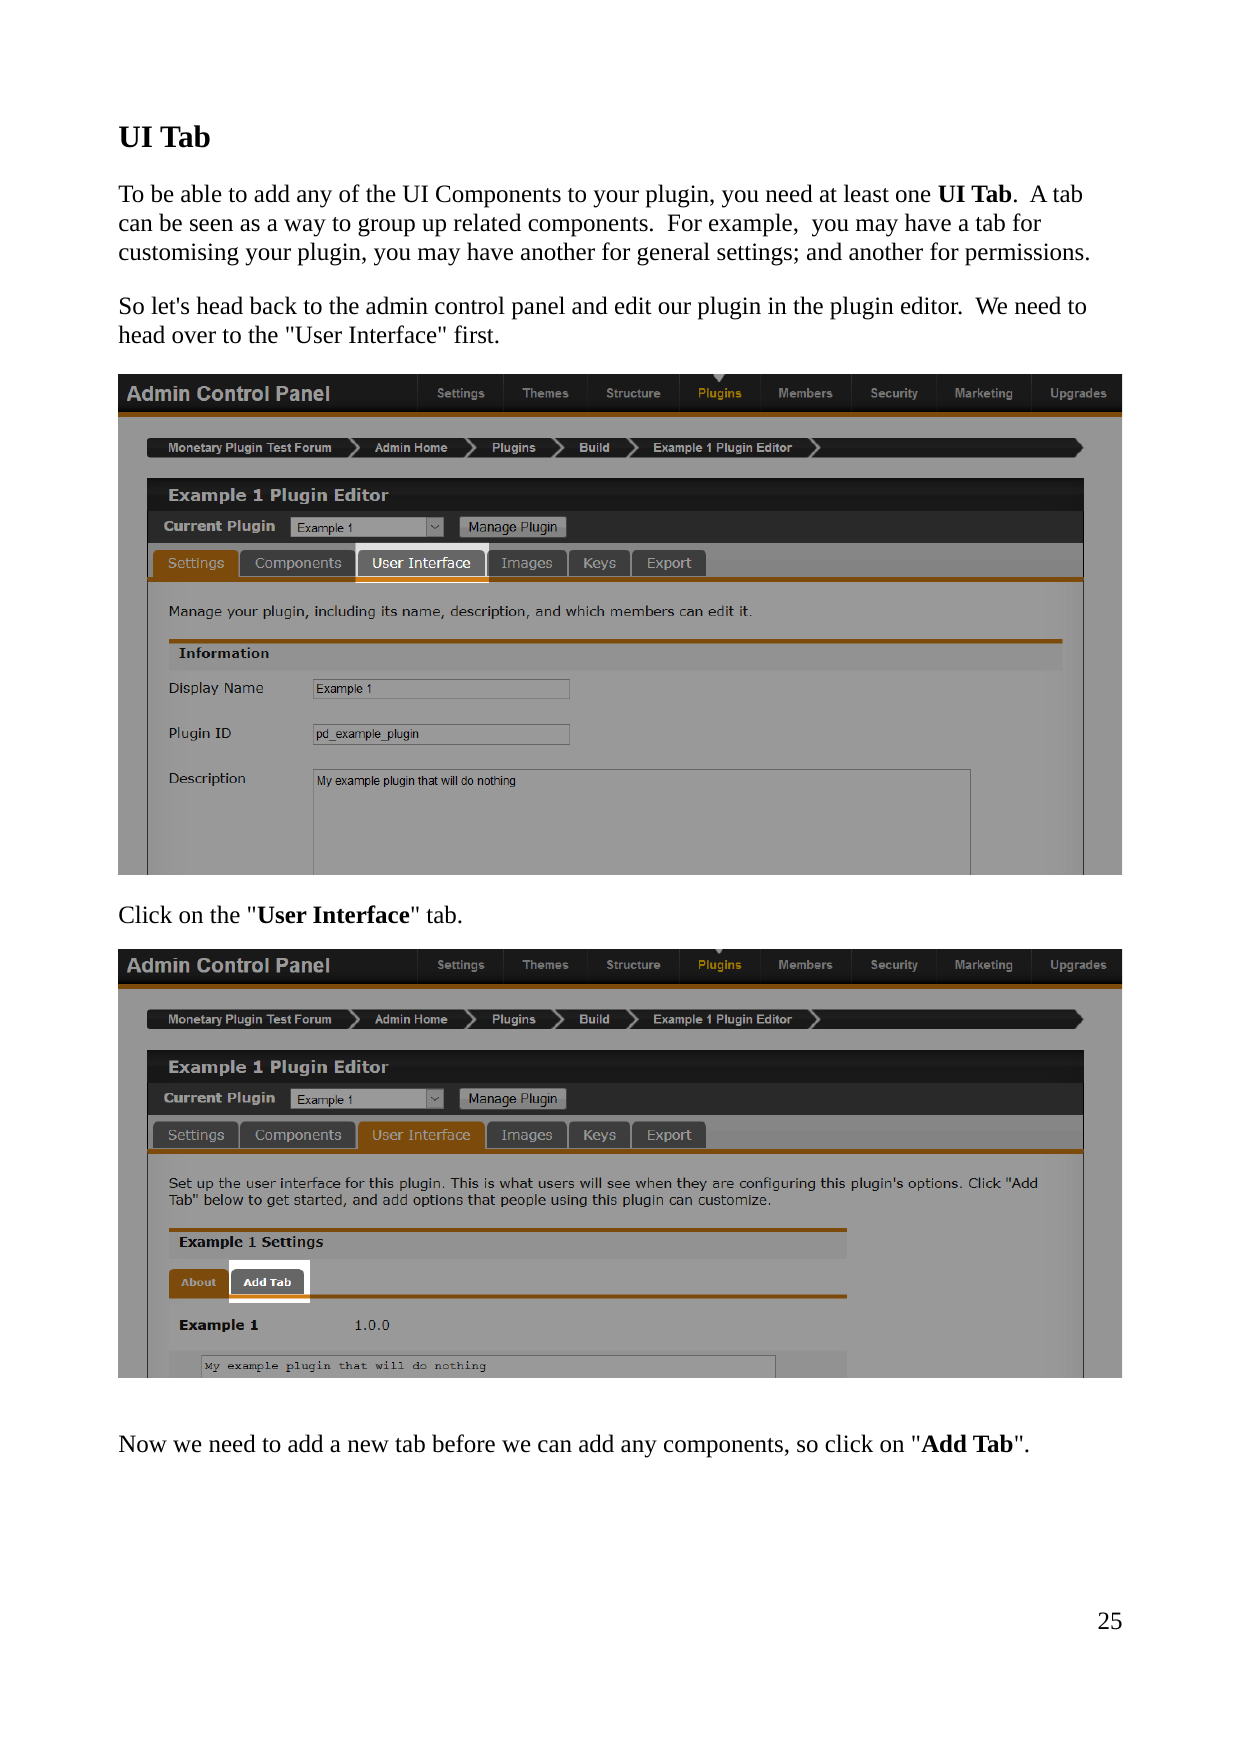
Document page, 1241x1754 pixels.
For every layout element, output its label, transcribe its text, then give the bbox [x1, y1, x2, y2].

text To be able to add any of the UI Components to your plugin, you need at least one UI Tab. A tab can be seen as a way to group up related components. For example, you may have a tab for customising your plugin, you may have another for general settings; and another for permissions. [118, 179, 1122, 266]
text Click on the "User Interface" tab. [118, 901, 1122, 929]
text UI Tab [118, 118, 1122, 154]
picture [118, 949, 1123, 1378]
picture [118, 374, 1123, 875]
text Now we need to add a new tab before we can add any components, so click on "Add Tab". [118, 1429, 1122, 1457]
text So let's head back to the admin control panel and edit our plugin in the plugin editor. We need to head over to the "User Interface" first. [118, 291, 1122, 349]
